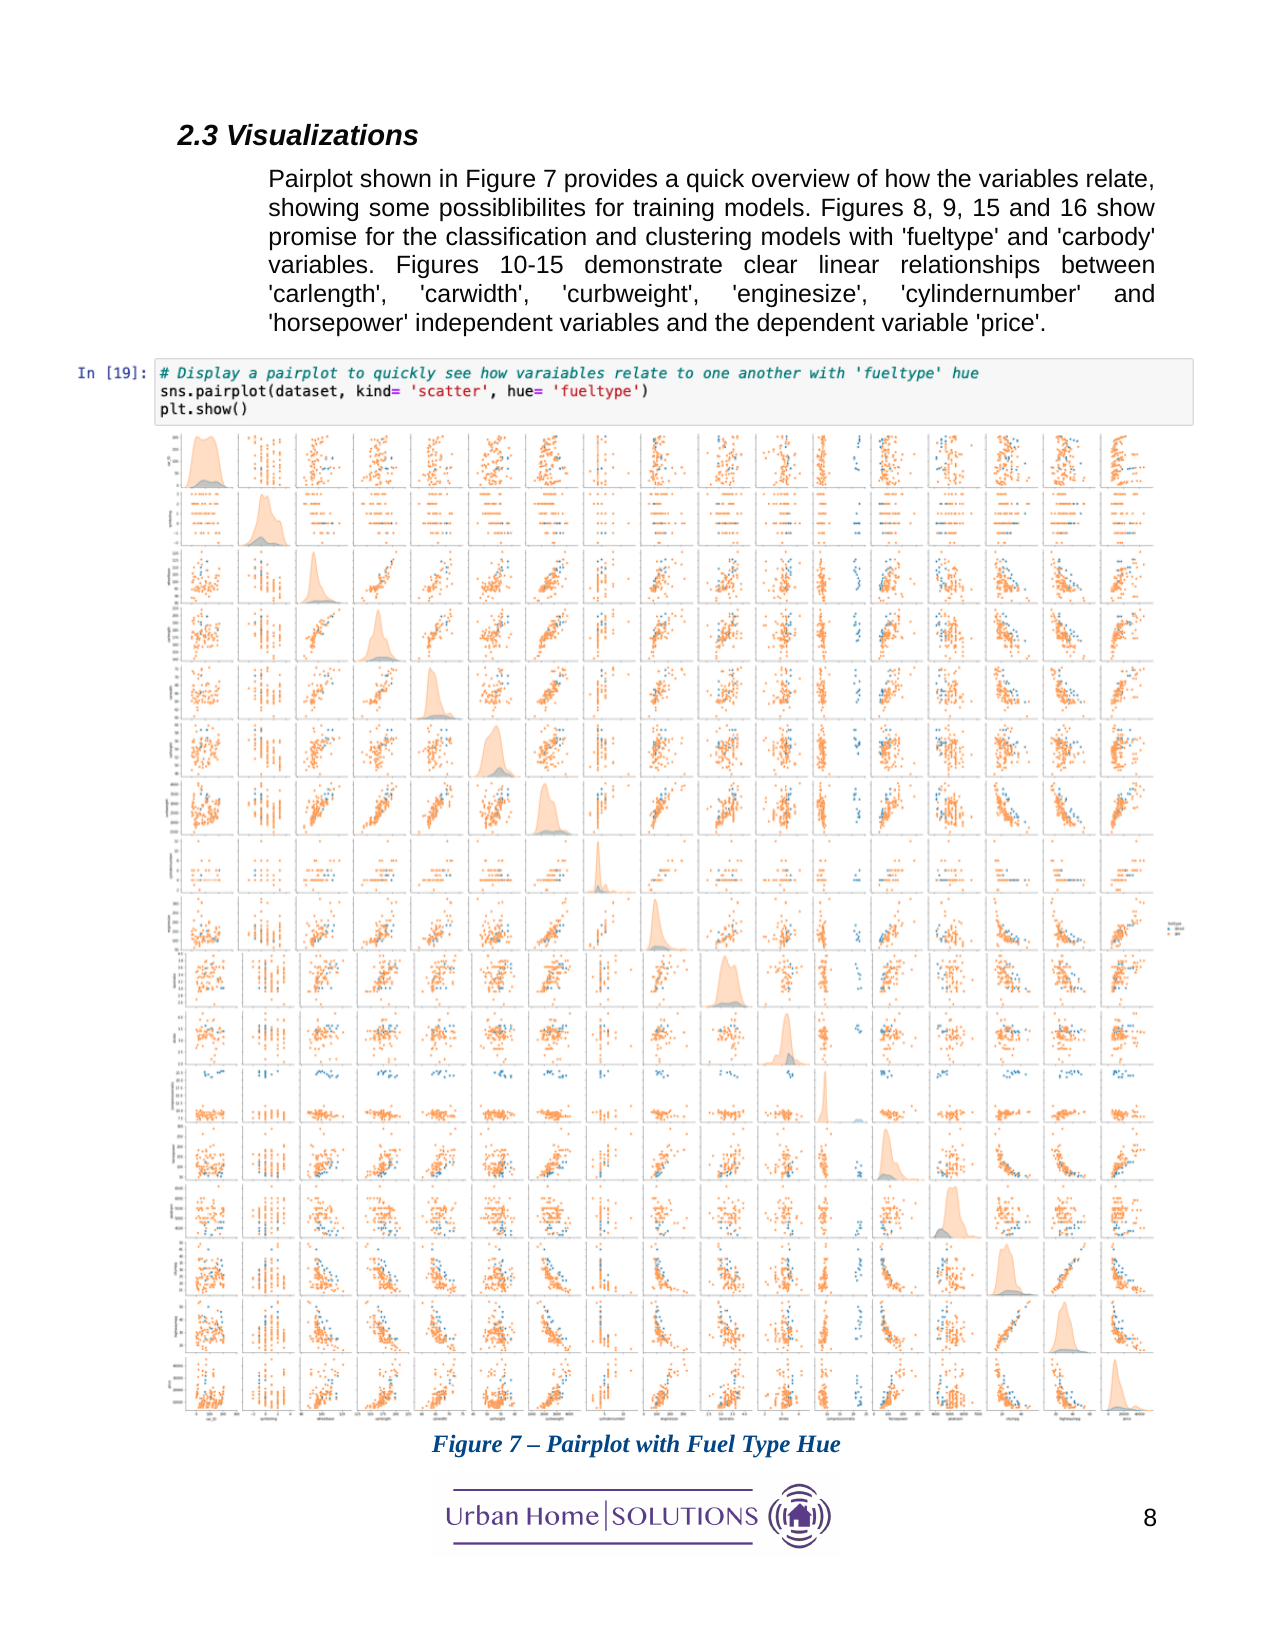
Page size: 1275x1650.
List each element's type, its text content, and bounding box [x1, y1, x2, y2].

picture [432, 1474, 844, 1557]
list Pairplot shown in Figure 7 provides a quick overview of how the variables relate, showing some possiblibilites for training models. Figures 8, 9, 15 and 16 show promise for the classification and clustering models with 'fueltype' and 'carbody' variables. Figures 10-15 demonstrate clear linear relationships between 'carlength', 'carwidth', 'curbweight', 'enginesize', 'cylindernumber' and 'horsepower' independent variables and the dependent variable 'price'. [231, 164, 1157, 337]
picture [72, 354, 1198, 1430]
subtitle 2.3 Visualizations [177, 118, 1157, 152]
text Figure 7 – Pairplot with Fuel Type Hue [78, 1430, 1197, 1458]
